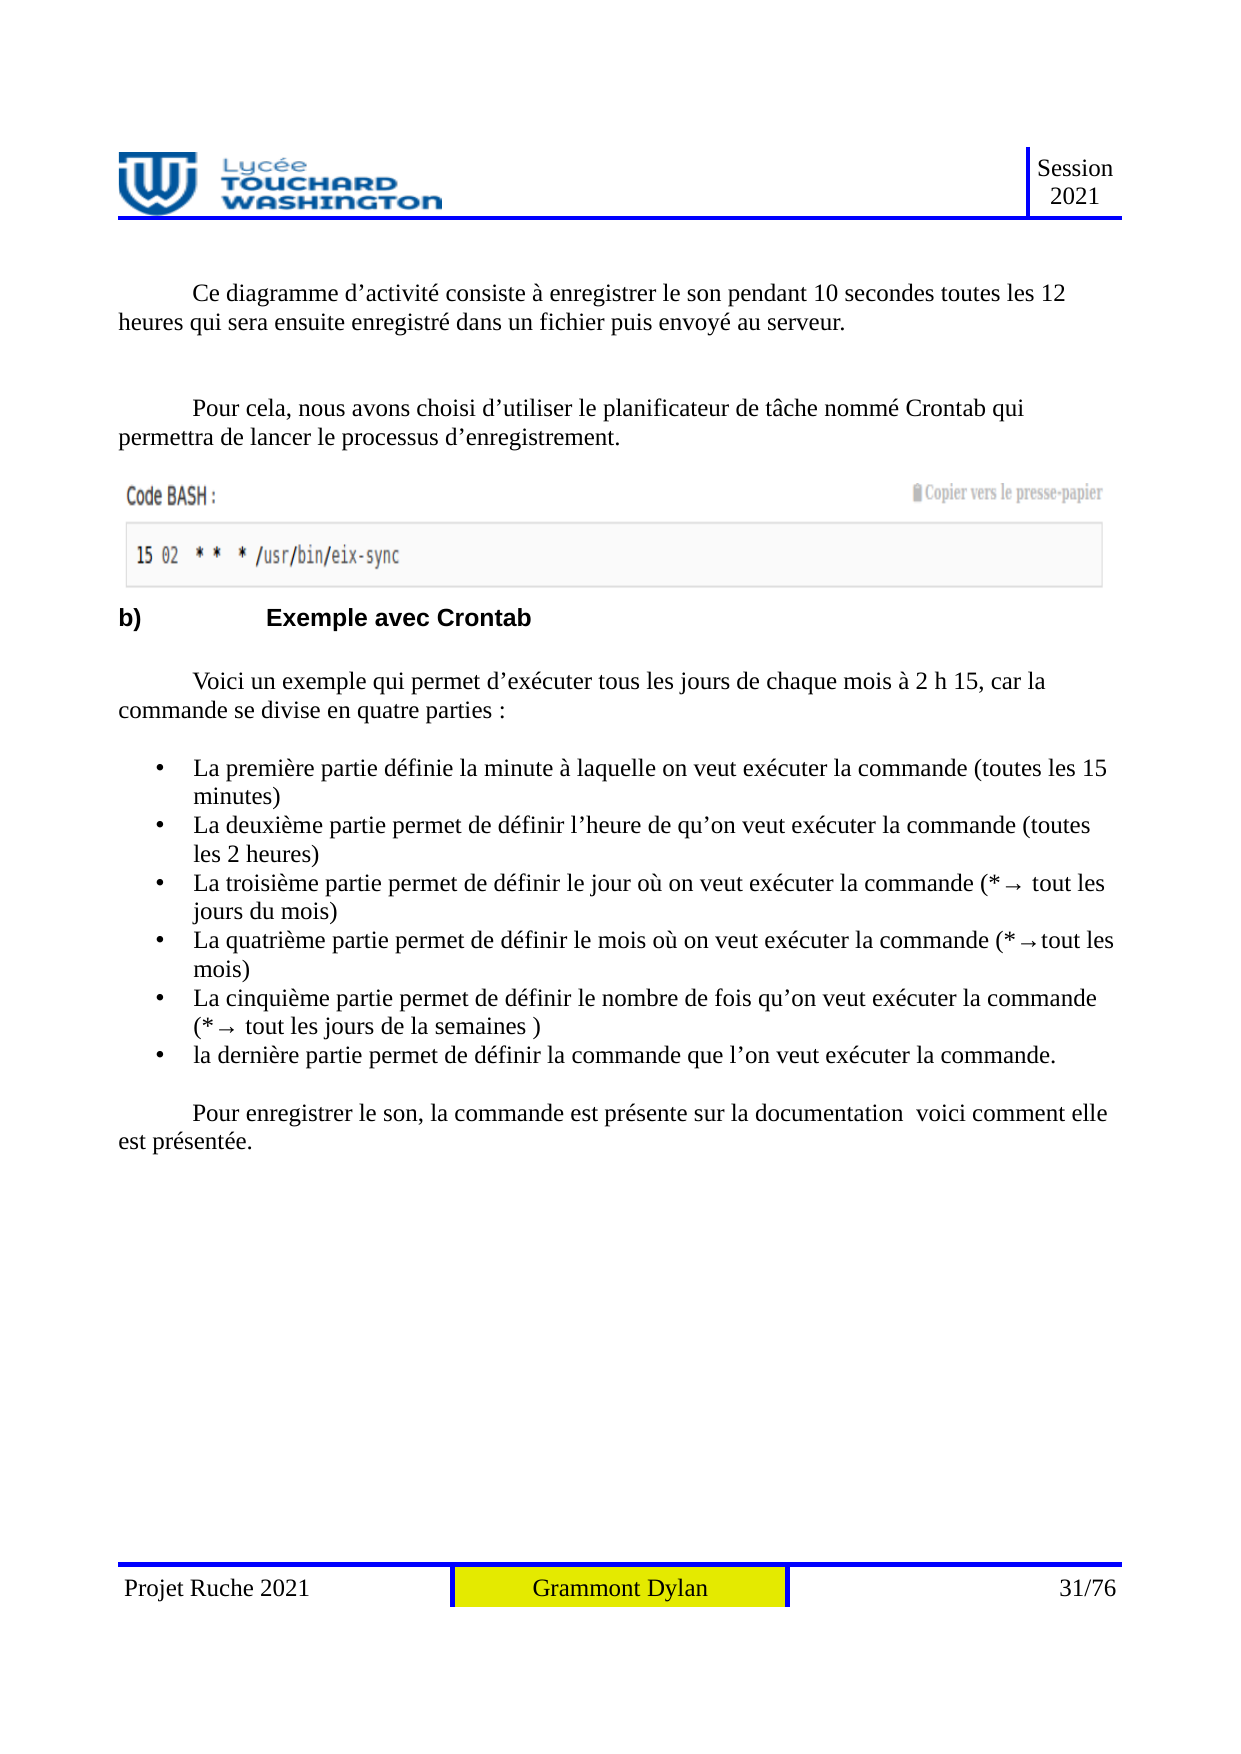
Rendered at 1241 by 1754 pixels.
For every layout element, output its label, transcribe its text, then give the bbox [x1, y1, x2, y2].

text Voici un exemple qui permet d’exécuter tous les jours de chaque mois à 2 h 15, car la commande se divise en quatre parties : [118, 666, 1122, 724]
list La cinquième partie permet de définir le nombre de fois qu’on veut exécuter la commande (*→ tout les jours de la semaines ) [156, 983, 1122, 1040]
picture [118, 152, 442, 216]
list La deuxième partie permet de définir l’heure de qu’on veut exécuter la commande (toutes les 2 heures) [156, 810, 1122, 868]
list La première partie définie la minute à laquelle on veut exécuter la commande (toutes les 15 minutes) [156, 753, 1122, 810]
text Pour enregistrer le son, la commande est présente sur la documentation voici comment elle est présentée. [118, 1098, 1122, 1155]
list La troisième partie permet de définir le jour où on veut exécuter la commande (*→ tout les jours du mois) [156, 868, 1122, 925]
text Ce diagramme d’activité consiste à enregistrer le son pendant 10 secondes toutes les 12 heures qui sera ensuite enregistré dans un fichier puis envoyé au serveur. [118, 278, 1122, 335]
list La quatrième partie permet de définir le mois où on veut exécuter la commande (*→tout les mois) [156, 925, 1122, 983]
list la dernière partie permet de définir la commande que l’on veut exécuter la commande. [156, 1040, 1122, 1069]
picture [115, 483, 1119, 603]
subtitle Exemple avec Crontab [118, 492, 1122, 631]
text Pour cela, nous avons choisi d’utiliser le planificateur de tâche nommé Crontab qui permettra de lancer le processus d’enregistrement. [118, 393, 1122, 450]
